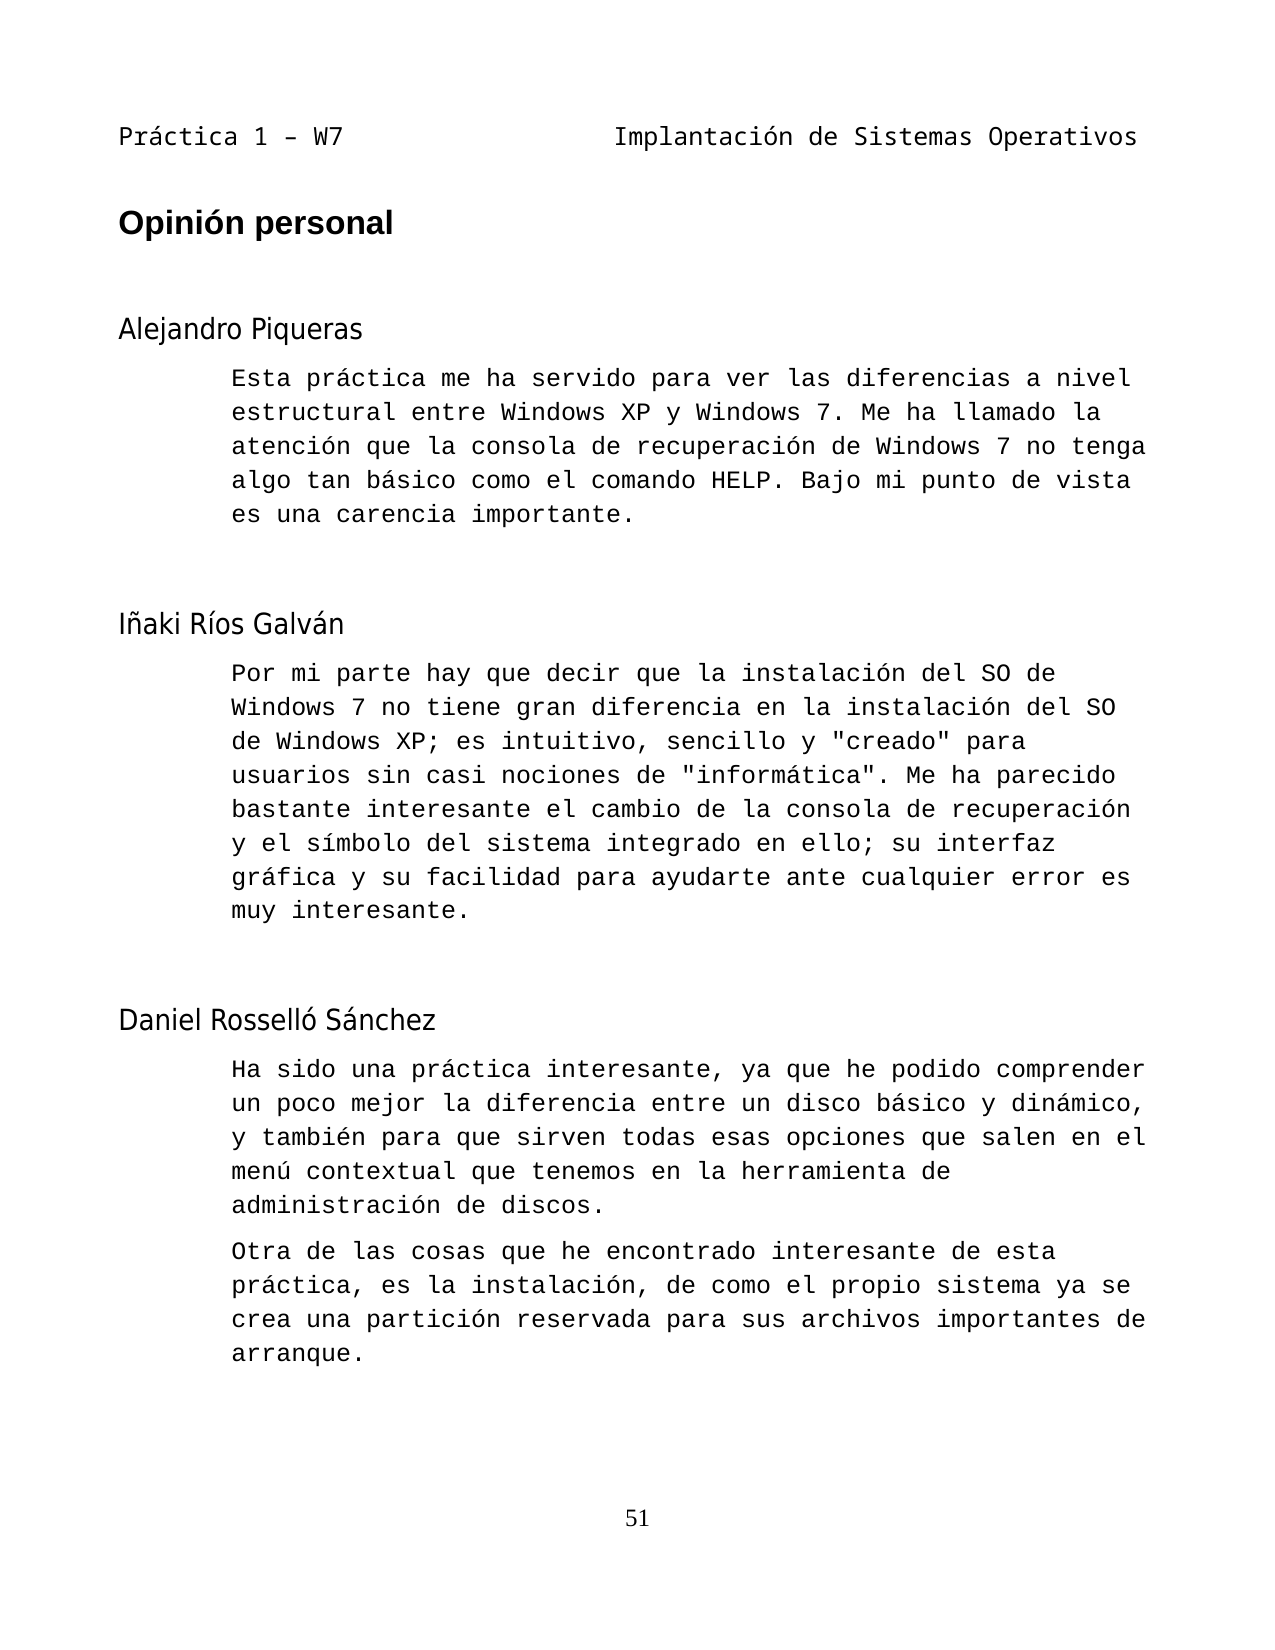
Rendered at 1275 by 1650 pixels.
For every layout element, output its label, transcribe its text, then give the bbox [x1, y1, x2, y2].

text Opinión personal [118, 202, 1157, 241]
text Esta práctica me ha servido para ver las diferencias a nivel estructural entre Windows XP y Windows 7. Me ha llamado la atención que la consola de recuperación de Windows 7 no tenga algo tan básico como el comando HELP. Bajo mi punto de vista es una carencia importante. [231, 366, 1157, 530]
text Por mi parte hay que decir que la instalación del SO de Windows 7 no tiene gran diferencia en la instalación del SO de Windows XP; es intuitivo, sencillo y "creado" para usuarios sin casi nociones de "informática". Me ha parecido bastante interesante el cambio de la consola de recuperación y el símbolo del sistema integrado en ello; su interfaz gráfica y su facilidad para ayudarte ante cualquier error es muy interesante. [231, 660, 1157, 926]
text Iñaki Ríos Galván [118, 607, 1157, 641]
text Ha sido una práctica interesante, ya que he podido comprender un poco mejor la diferencia entre un disco básico y dinámico, y también para que sirven todas esas opciones que salen en el menú contextual que tenemos en la herramienta de administración de discos. [231, 1057, 1157, 1221]
text Alejandro Piqueras [118, 313, 1157, 347]
text Otra de las cosas que he encontrado interesante de esta práctica, es la instalación, de como el propio sistema ya se crea una partición reservada para sus archivos importantes de arranque. [231, 1239, 1157, 1369]
text Daniel Rosselló Sánchez [118, 1003, 1157, 1037]
